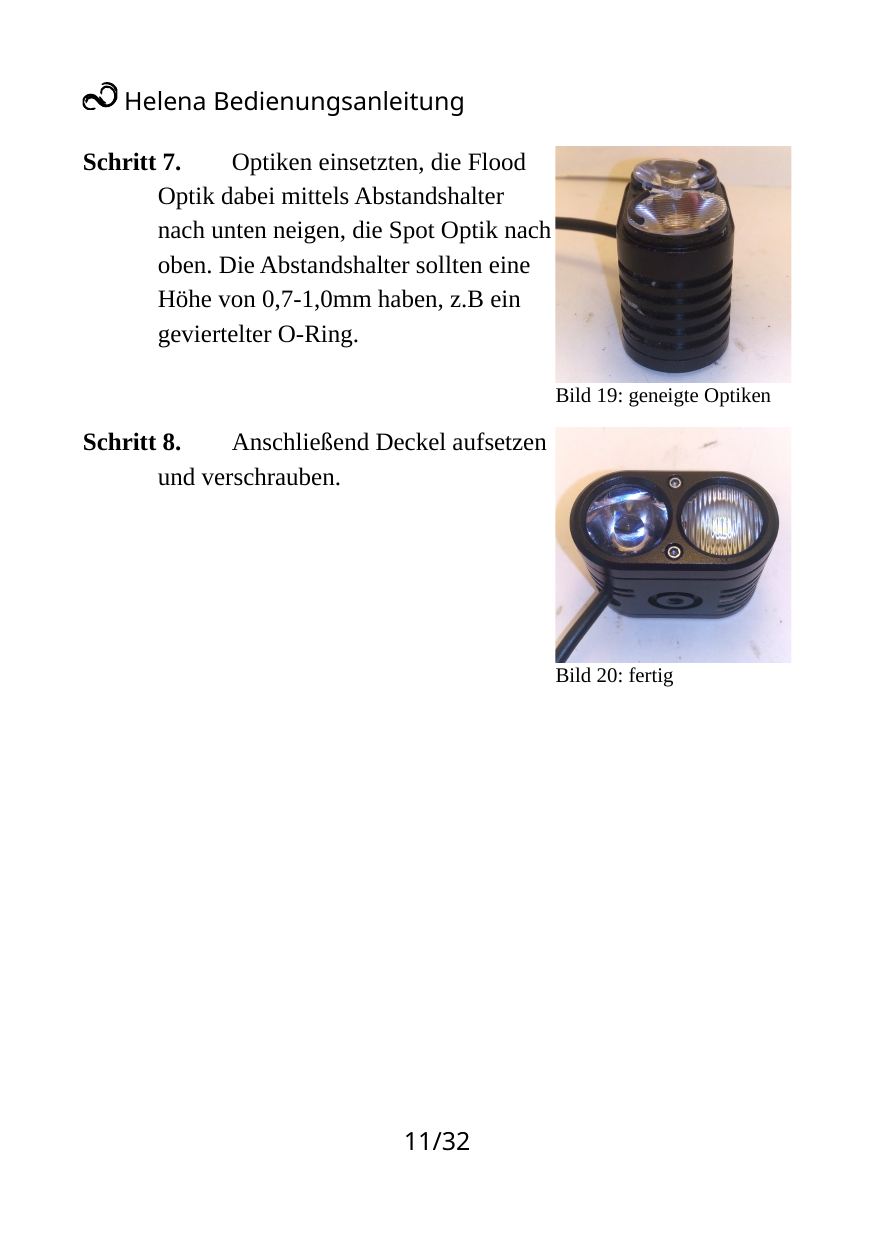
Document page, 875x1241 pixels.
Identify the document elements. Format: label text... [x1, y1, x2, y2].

picture [555, 146, 792, 383]
picture [555, 427, 792, 663]
list Optiken einsetzten, die Flood Optik dabei mittels Abstandshalter nach unten neigen, die Spot Optik nach oben. Die Abstandshalter sollten eine Höhe von 0,7-1,0mm haben, z.B ein geviertelter O-Ring. [83, 147, 555, 407]
list Bild 20: fertig [555, 663, 791, 687]
list Bild 19: geneigte Optiken [555, 383, 791, 407]
list Anschließend Deckel aufsetzen und verschrauben. [83, 427, 555, 687]
